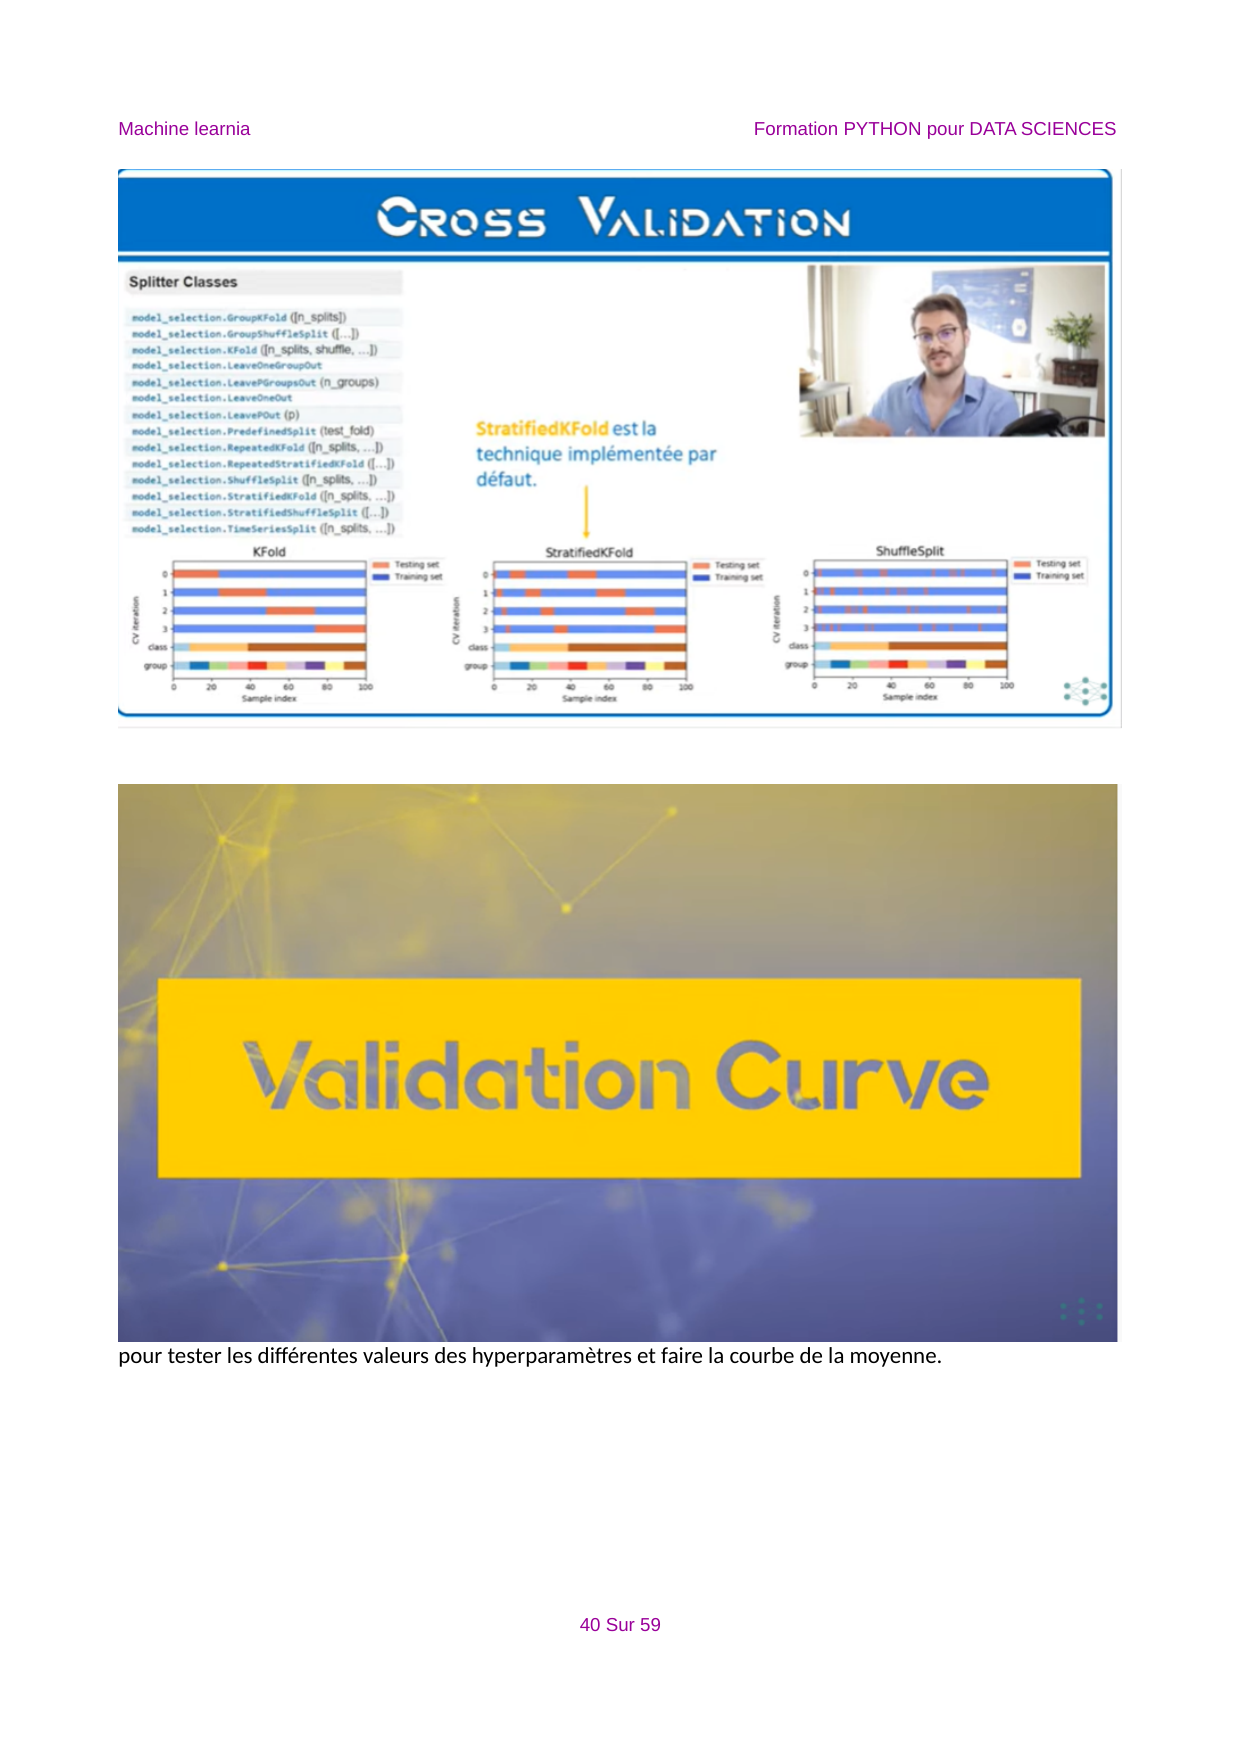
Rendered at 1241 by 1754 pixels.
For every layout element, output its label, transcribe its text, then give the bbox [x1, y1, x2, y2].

picture [118, 169, 1122, 729]
picture [118, 784, 1122, 1342]
text pour tester les différentes valeurs des hyperparamètres et faire la courbe de la moyenne. [118, 1342, 1122, 1369]
